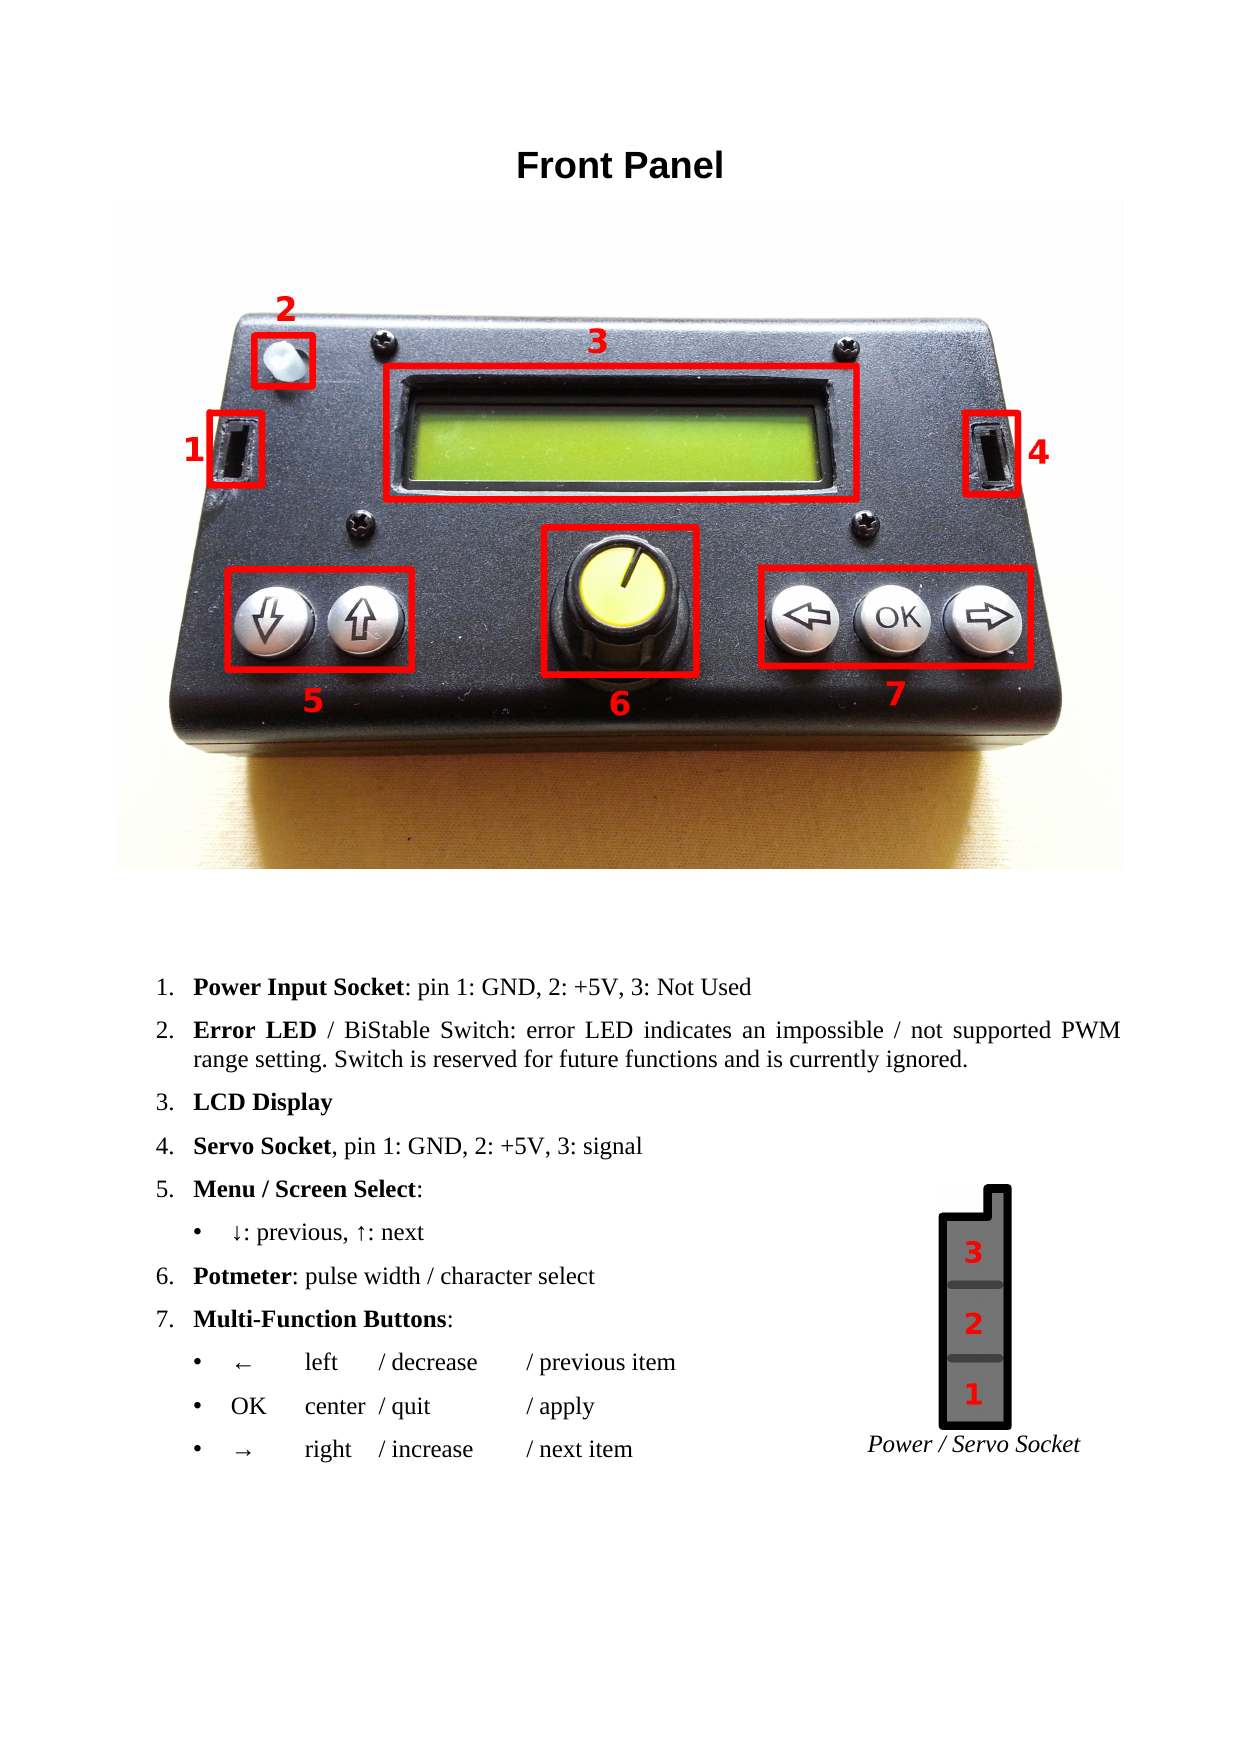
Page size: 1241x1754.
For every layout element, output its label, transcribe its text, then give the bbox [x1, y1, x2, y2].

list ← left / decrease / previous item [193, 1347, 832, 1376]
picture [118, 199, 1123, 869]
list LCD Display [156, 1087, 1122, 1116]
list Potmeter: pulse width / character select [156, 1261, 832, 1289]
list Power / Servo Socket [832, 1184, 1118, 1458]
list → right / increase / next item [193, 1434, 1122, 1463]
list Power Input Socket: pin 1: GND, 2: +5V, 3: Not Used [156, 972, 1122, 1001]
list Error LED / BiStable Switch: error LED indicates an impossible / not supported PWM range setting. Switch is reserved for future functions and is currently ignored. [156, 1015, 1122, 1073]
list Menu / Screen Select: [156, 1172, 1122, 1203]
subtitle Front Panel [118, 143, 1122, 187]
list OK center / quit / apply [193, 1391, 832, 1419]
picture [938, 1184, 1012, 1430]
list Servo Socket, pin 1: GND, 2: +5V, 3: signal [156, 1131, 1122, 1159]
list ↓: previous, ↑: next [193, 1217, 832, 1246]
list Multi-Function Buttons: [156, 1304, 832, 1333]
